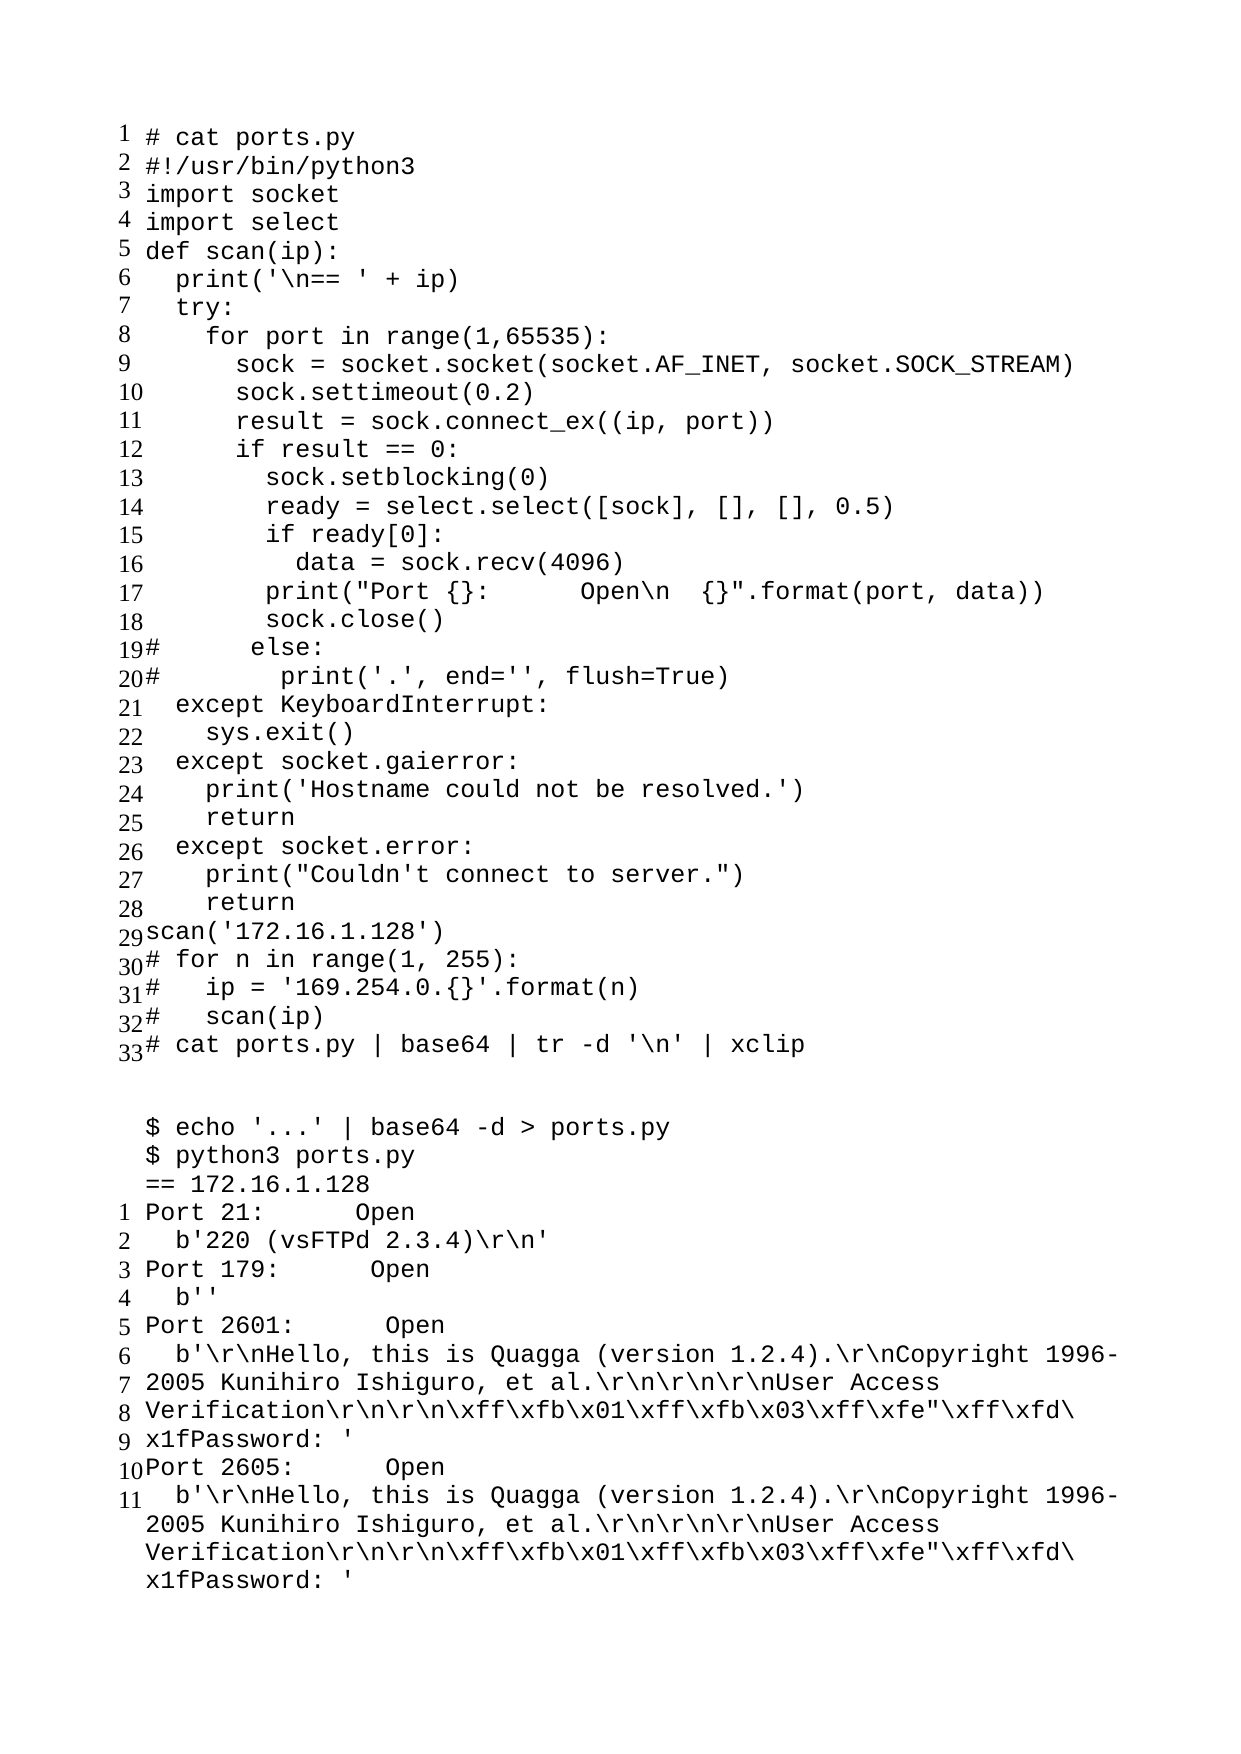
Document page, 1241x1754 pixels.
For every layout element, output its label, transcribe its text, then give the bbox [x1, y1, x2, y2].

table_header # cat ports.py #!/usr/bin/python3 import socket import select def scan(ip): print('\n== ' + ip) try: for port in range(1,65535): sock = socket.socket(socket.AF_INET, socket.SOCK_STREAM) sock.settimeout(0.2) result = sock.connect_ex((ip, port)) if result == 0: sock.setblocking(0) ready = select.select([sock], [], [], 0.5) if ready[0]: data = sock.recv(4096) print("Port {}: Open\n {}".format(port, data)) sock.close() # else: # print('.', end='', flush=True) except KeyboardInterrupt: sys.exit() except socket.gaierror: print('Hostname could not be resolved.') return except socket.error: print("Couldn't connect to server.") return scan('172.16.1.128') # for n in range(1, 255): # ip = '169.254.0.{}'.format(n) # scan(ip) # cat ports.py | base64 | tr -d '\n' | xclip [145, 118, 1088, 1067]
table_header 1 2 3 4 5 6 7 8 9 10 11 [118, 1115, 145, 1596]
table_header 1 2 3 4 5 6 7 8 9 10 11 12 13 14 15 16 17 18 19 20 21 22 23 24 25 26 27 28 29 30 31 32 33 [118, 118, 145, 1067]
table_header $ echo '...' | base64 -d > ports.py $ python3 ports.py == 172.16.1.128 Port 21: Open b'220 (vsFTPd 2.3.4)\r\n' Port 179: Open b'' Port 2601: Open b'\r\nHello, this is Quagga (version 1.2.4).\r\nCopyright 1996-2005 Kunihiro Ishiguro, et al.\r\n\r\n\r\nUser Access Verification\r\n\r\n\xff\xfb\x01\xff\xfb\x03\xff\xfe"\xff\xfd\x1fPassword: ' Port 2605: Open b'\r\nHello, this is Quagga (version 1.2.4).\r\nCopyright 1996-2005 Kunihiro Ishiguro, et al.\r\n\r\n\r\nUser Access Verification\r\n\r\n\xff\xfb\x01\xff\xfb\x03\xff\xfe"\xff\xfd\x1fPassword: ' [145, 1115, 1122, 1596]
